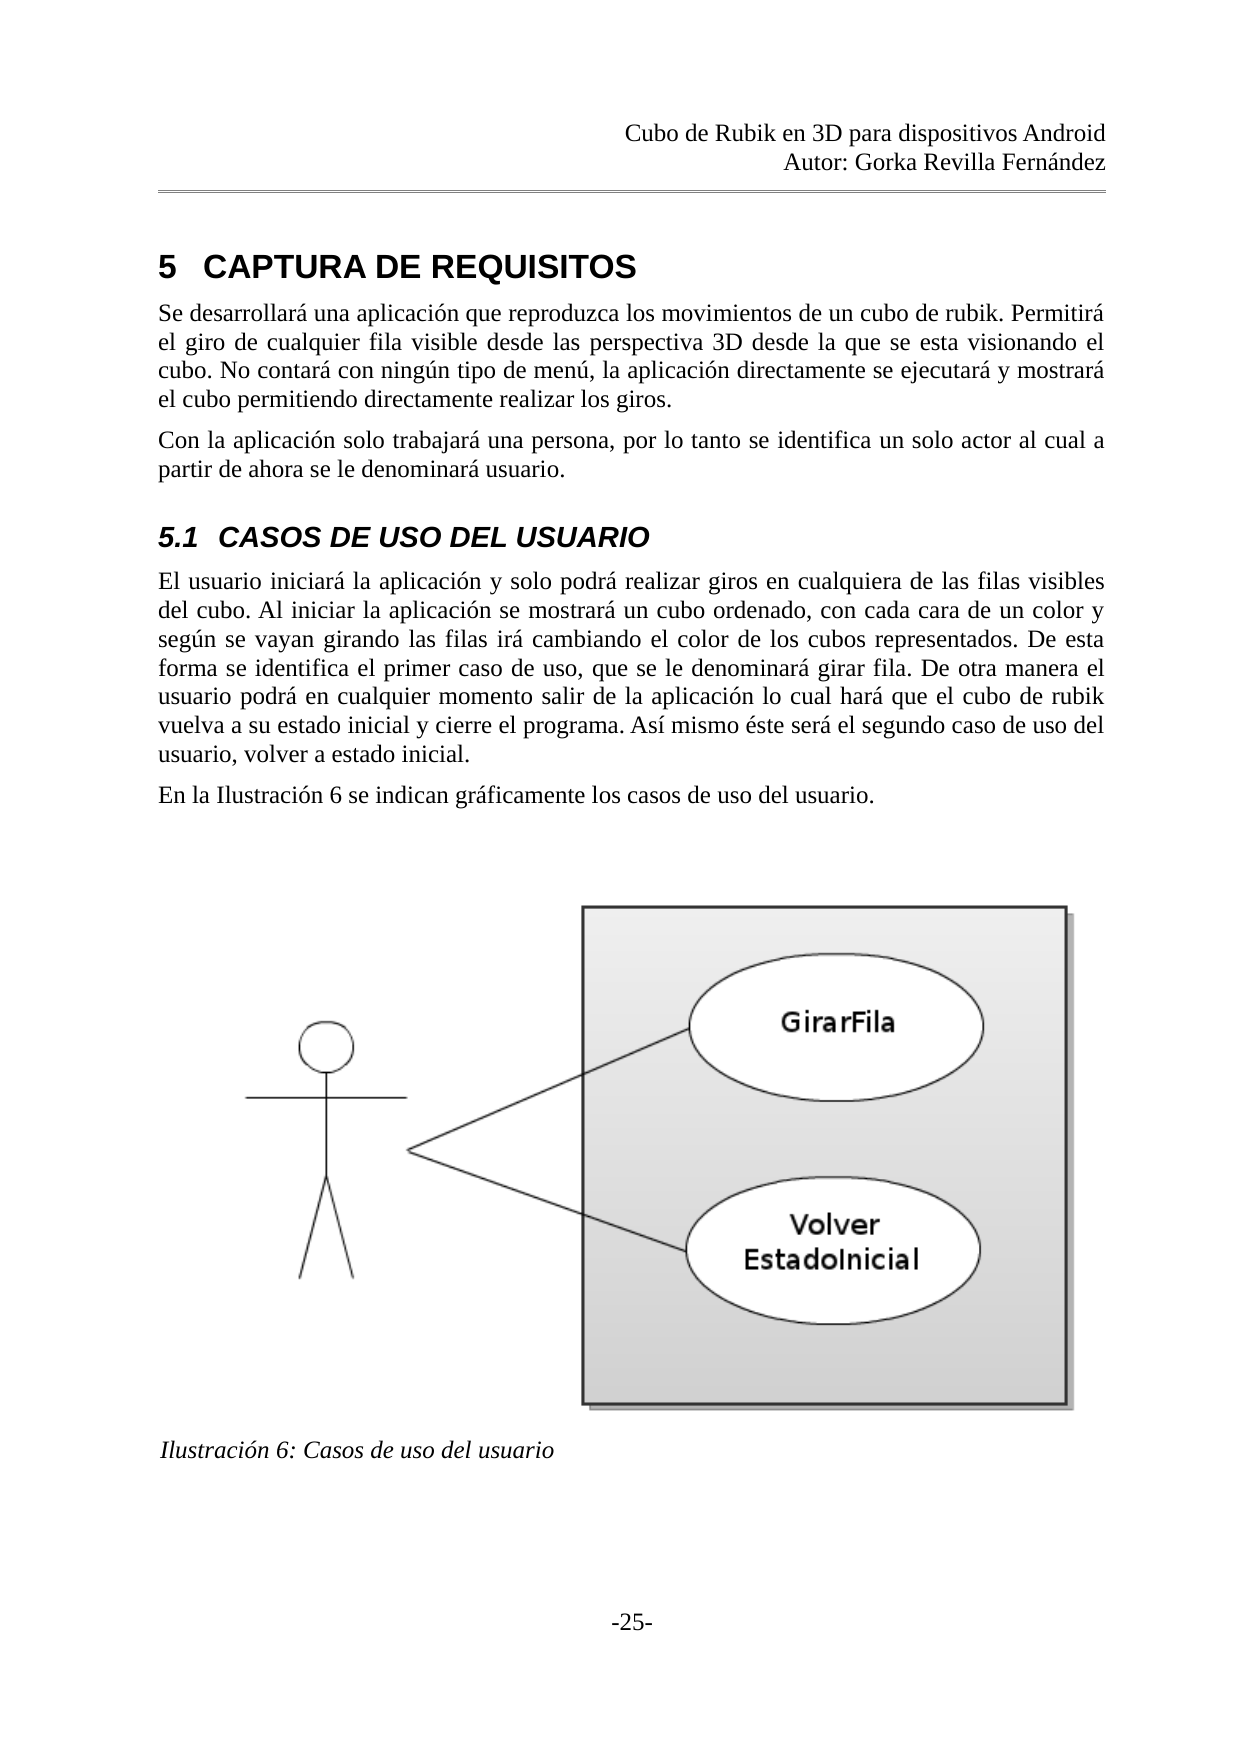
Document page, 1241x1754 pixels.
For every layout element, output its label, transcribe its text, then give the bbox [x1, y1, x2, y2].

text Ilustración 6: Casos de uso del usuario [160, 1436, 1097, 1464]
text En la Ilustración 6 se indican gráficamente los casos de uso del usuario. [158, 780, 1106, 809]
text El usuario iniciará la aplicación y solo podrá realizar giros en cualquiera de las filas visibles del cubo. Al iniciar la aplicación se mostrará un cubo ordenado, con cada cara de un color y según se vayan girando las filas irá cambiando el color de los cubos representados. De esta forma se identifica el primer caso de uso, que se le denominará girar fila. De otra manera el usuario podrá en cualquier momento salir de la aplicación lo cual hará que el cubo de rubik vuelva a su estado inicial y cierre el programa. Así mismo éste será el segundo caso de uso del usuario, volver a estado inicial. [158, 566, 1106, 768]
subtitle CASOS DE USO DEL USUARIO [158, 520, 1106, 554]
text Se desarrollará una aplicación que reproduzca los movimientos de un cubo de rubik. Permitirá el giro de cualquier fila visible desde las perspectiva 3D desde la que se esta visionando el cubo. No contará con ningún tipo de menú, la aplicación directamente se ejecutará y mostrará el cubo permitiendo directamente realizar los giros. [158, 298, 1106, 413]
text Con la aplicación solo trabajará una persona, por lo tanto se identifica un solo actor al cual a partir de ahora se le denominará usuario. [158, 425, 1106, 483]
subtitle CAPTURA DE REQUISITOS [158, 247, 1106, 285]
picture [160, 834, 1098, 1436]
